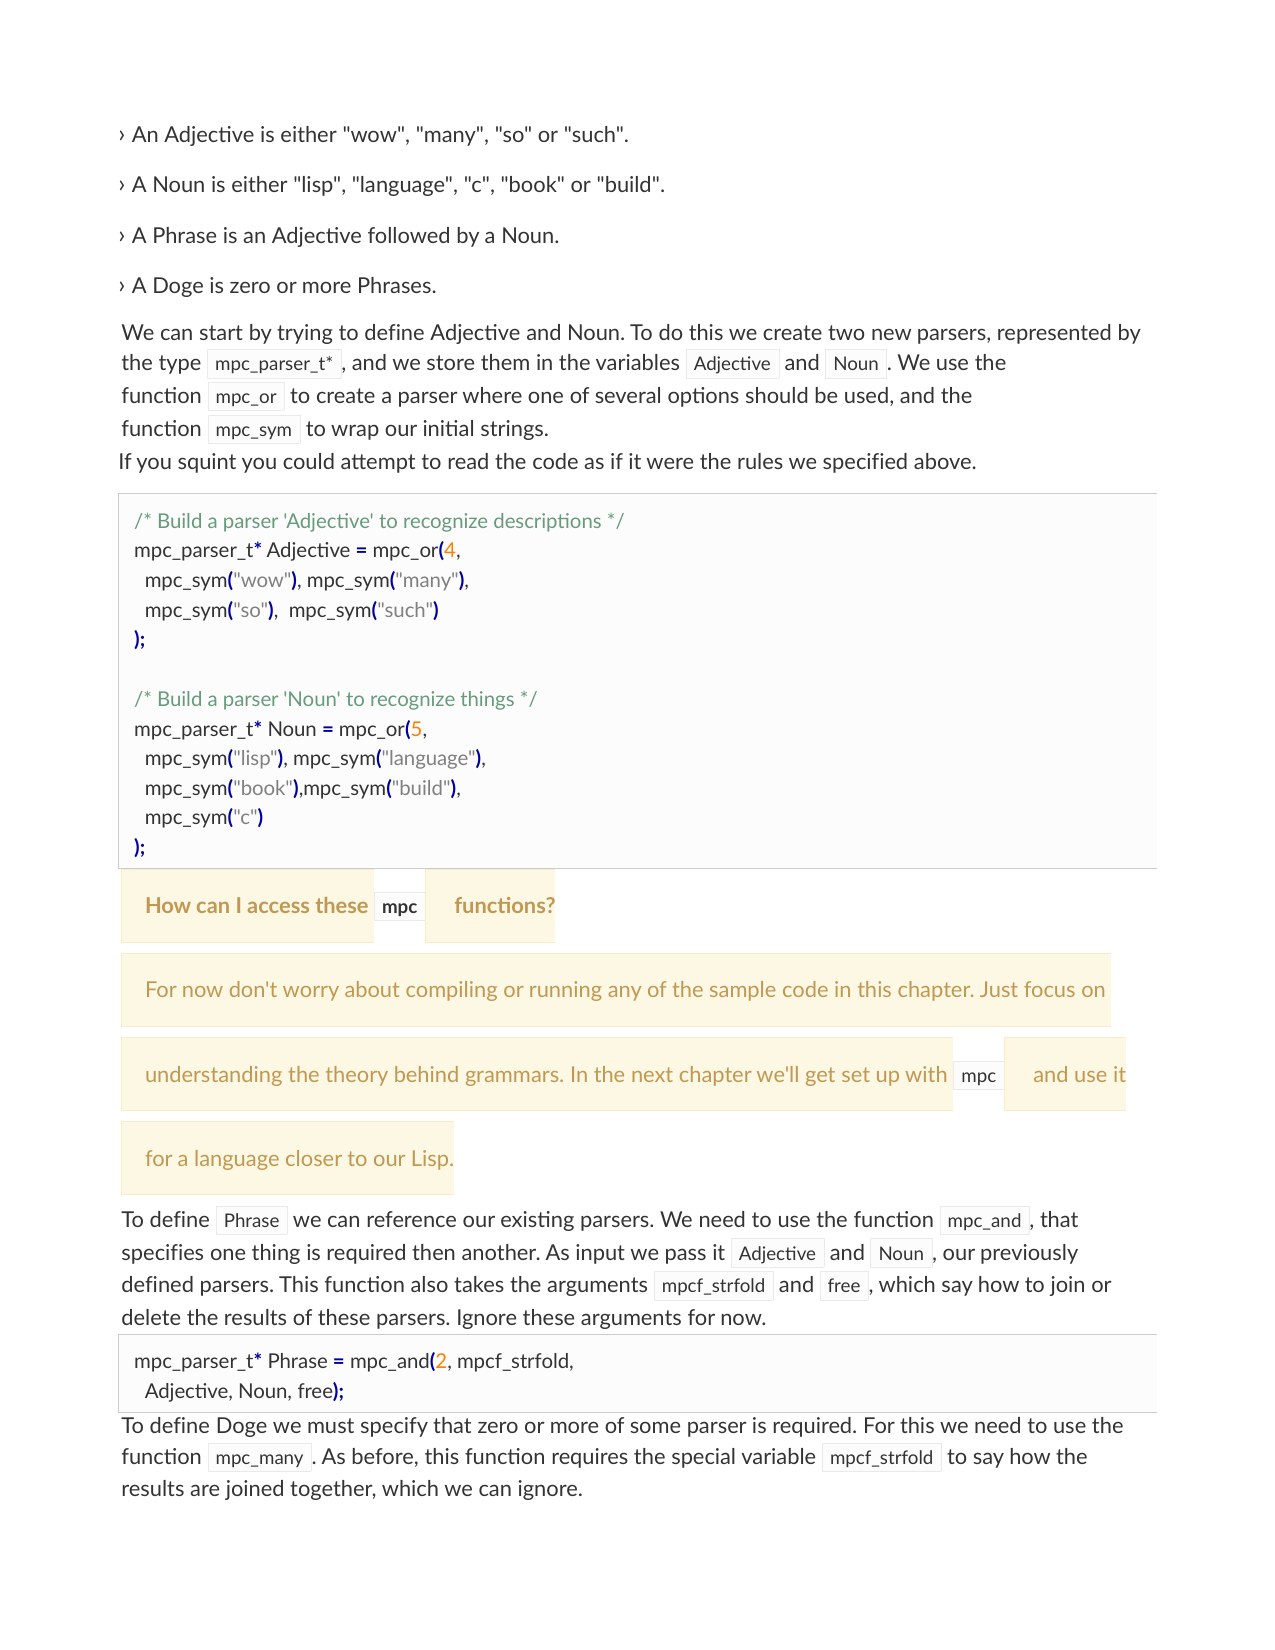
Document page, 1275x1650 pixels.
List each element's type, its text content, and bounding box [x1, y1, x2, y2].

text mpc_sym("lisp"), mpc_sym("language"), [119, 731, 1157, 760]
text mpc_parser_t* Phrase = mpc_and(2, mpcf_strfold, [119, 1335, 1157, 1363]
text We can start by trying to define Adjective and Noun. To do this we create two new parsers, represented by the type mpc_parser_t*, and we store them in the variables Adjective and Noun. We use the function mpc_or to create a parser where one of several options should be used, and the function mpc_sym to wrap our initial strings. [121, 318, 1154, 443]
text › A Noun is either "lisp", "language", "c", "book" or "build". [118, 168, 1157, 198]
text To define Phrase we can reference our existing parsers. We need to use the function mpc_and, that specifies one thing is required then another. As input we pass it Adjective and Noun, our previously defined parsers. This function also takes the arguments mpcf_strfold and free, which say how to join or delete the results of these parsers. Ignore these arguments for now. [121, 1206, 1154, 1330]
text mpc_sym("wow"), mpc_sym("many"), [119, 553, 1157, 582]
text mpc_parser_t* Noun = mpc_or(5, [119, 701, 1157, 731]
text For now don't worry about compiling or running any of the sample code in this chapter. Just focus on understanding the theory behind grammars. In the next chapter we'll get set up with mpc and use it for a language closer to our Lisp. [121, 953, 1154, 1194]
text functions? [426, 869, 1154, 942]
text mpc_sym("c") [119, 790, 1157, 820]
text › A Phrase is an Adjective followed by a Noun. [118, 218, 1157, 248]
text mpc_sym("so"), mpc_sym("such") [119, 582, 1157, 612]
text /* Build a parser 'Adjective' to recognize descriptions */ [119, 494, 1157, 523]
text › A Doge is zero or more Phrases. [118, 268, 1157, 298]
text If you squint you could attempt to read the code as if it were the rules we specified above. [118, 447, 1157, 474]
text ); [119, 820, 1157, 868]
text mpc_parser_t* Adjective = mpc_or(4, [119, 523, 1157, 553]
text mpc_sym("book"),mpc_sym("build"), [119, 760, 1157, 790]
text ); [119, 612, 1157, 642]
text Adjective, Noun, free); [119, 1363, 1157, 1412]
text How can I access these mpc [122, 869, 425, 942]
text › An Adjective is either "wow", "many", "so" or "such". [118, 118, 1157, 148]
text To define Doge we must specify that zero or more of some parser is required. For this we need to use the function mpc_many. As before, this function requires the special variable mpcf_strfold to say how the results are joined together, which we can ignore. [121, 1413, 1154, 1501]
text /* Build a parser 'Noun' to recognize things */ [119, 671, 1157, 701]
